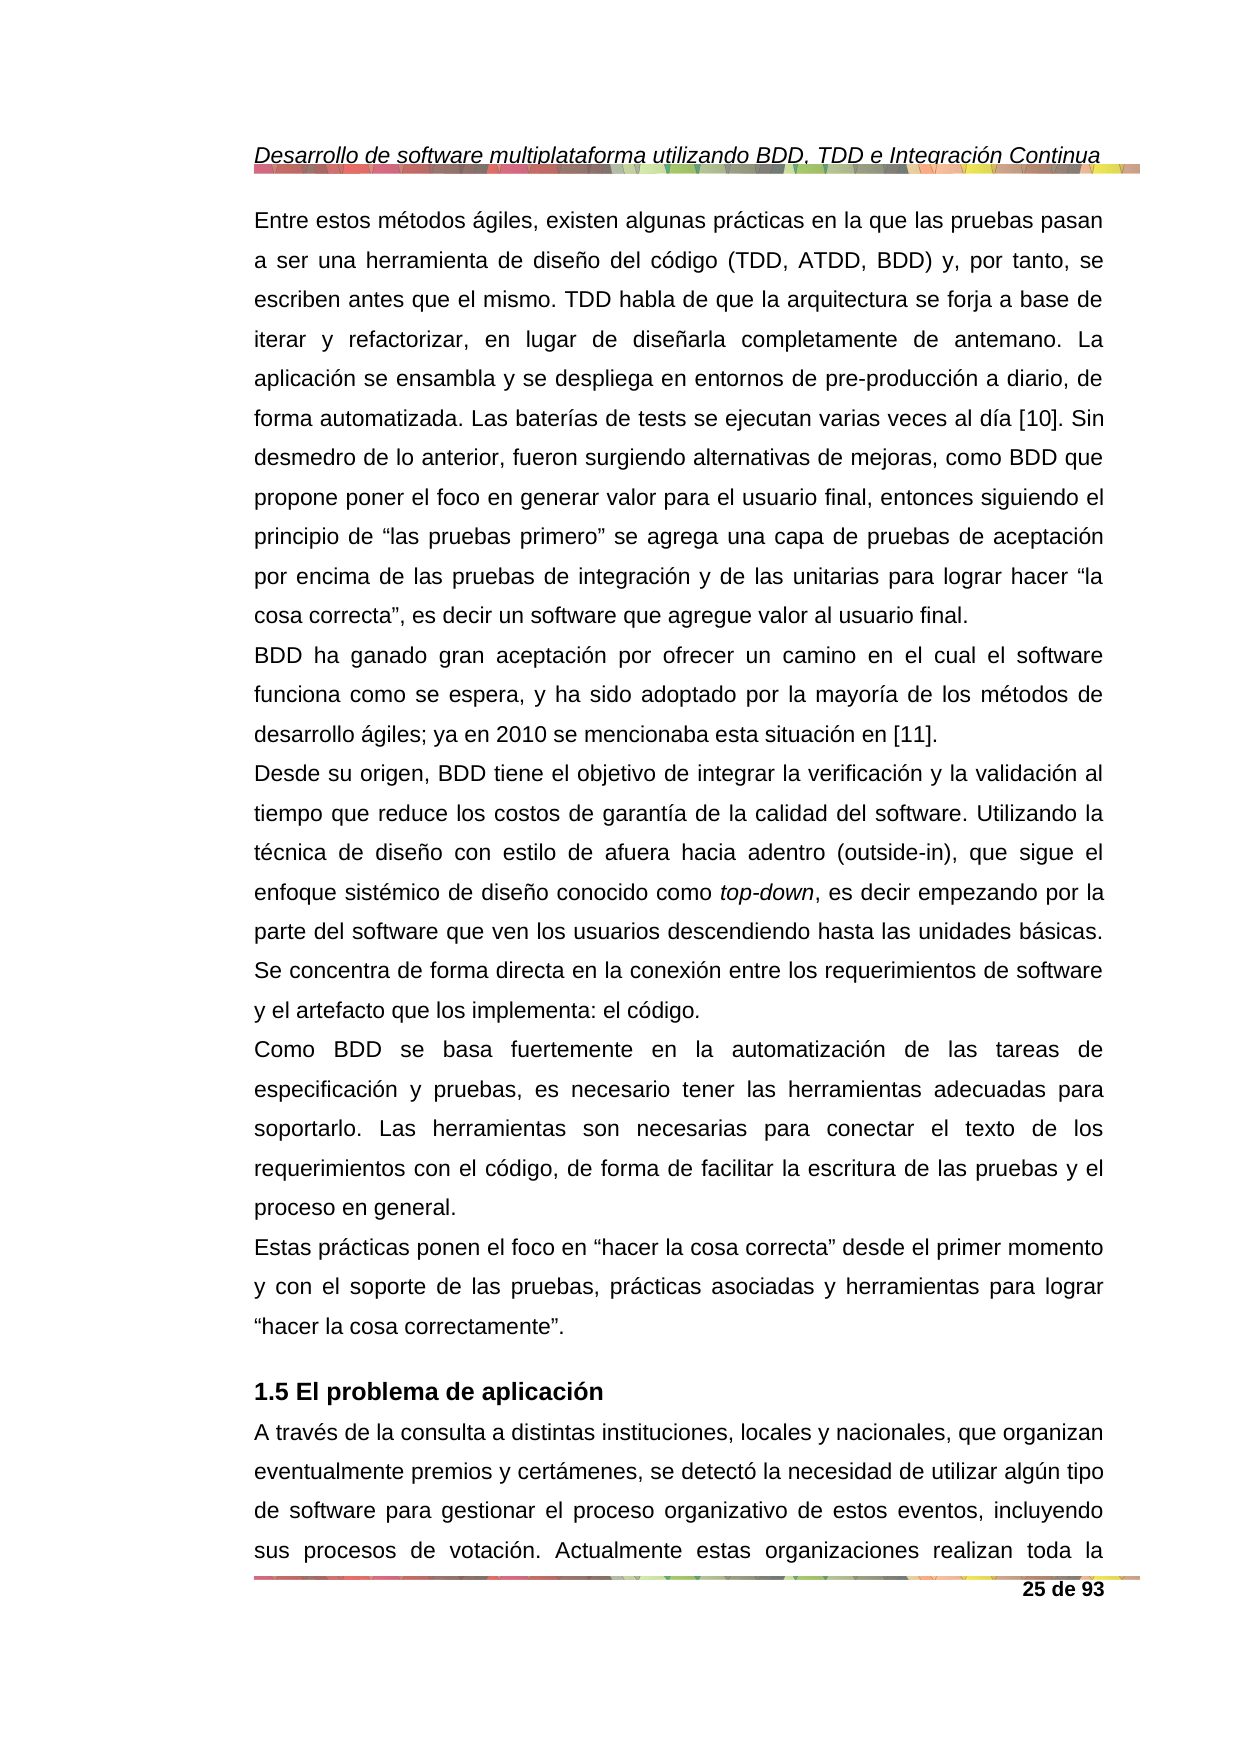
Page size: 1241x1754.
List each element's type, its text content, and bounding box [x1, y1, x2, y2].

text Desde su origen, BDD tiene el objetivo de integrar la verificación y la validación al tiempo que reduce los costos de garantía de la calidad del software. Utilizando la técnica de diseño con estilo de afuera hacia adentro (outside-in), que sigue el enfoque sistémico de diseño conocido como top-down, es decir empezando por la parte del software que ven los usuarios descendiendo hasta las unidades básicas. Se concentra de forma directa en la conexión entre los requerimientos de software y el artefacto que los implementa: el código. [254, 760, 1104, 1023]
text Entre estos métodos ágiles, existen algunas prácticas en la que las pruebas pasan a ser una herramienta de diseño del código (TDD, ATDD, BDD) y, por tanto, se escriben antes que el mismo. TDD habla de que la arquitectura se forja a base de iterar y refactorizar, en lugar de diseñarla completamente de antemano. La aplicación se ensambla y se despliega en entornos de pre-producción a diario, de forma automatizada. Las baterías de tests se ejecutan varias veces al día [10]. Sin desmedro de lo anterior, fueron surgiendo alternativas de mejoras, como BDD que propone poner el foco en generar valor para el usuario final, entonces siguiendo el principio de “las pruebas primero” se agrega una capa de pruebas de aceptación por encima de las pruebas de integración y de las unitarias para lograr hacer “la cosa correcta”, es decir un software que agregue valor al usuario final. [254, 207, 1104, 628]
text Como BDD se basa fuertemente en la automatización de las tareas de especificación y pruebas, es necesario tener las herramientas adecuadas para soportarlo. Las herramientas son necesarias para conectar el texto de los requerimientos con el código, de forma de facilitar la escritura de las pruebas y el proceso en general. [254, 1036, 1104, 1221]
subtitle 1.5 El problema de aplicación [254, 1377, 1104, 1406]
text A través de la consulta a distintas instituciones, locales y nacionales, que organizan eventualmente premios y certámenes, se detectó la necesidad de utilizar algún tipo de software para gestionar el proceso organizativo de estos eventos, incluyendo sus procesos de votación. Actualmente estas organizaciones realizan toda la [254, 1418, 1104, 1563]
text BDD ha ganado gran aceptación por ofrecer un camino en el cual el software funciona como se espera, y ha sido adoptado por la mayoría de los métodos de desarrollo ágiles; ya en 2010 se mencionaba esta situación en [11]. [254, 642, 1104, 747]
text Estas prácticas ponen el foco en “hacer la cosa correcta” desde el primer momento y con el soporte de las pruebas, prácticas asociadas y herramientas para lograr “hacer la cosa correctamente”. [254, 1234, 1104, 1339]
